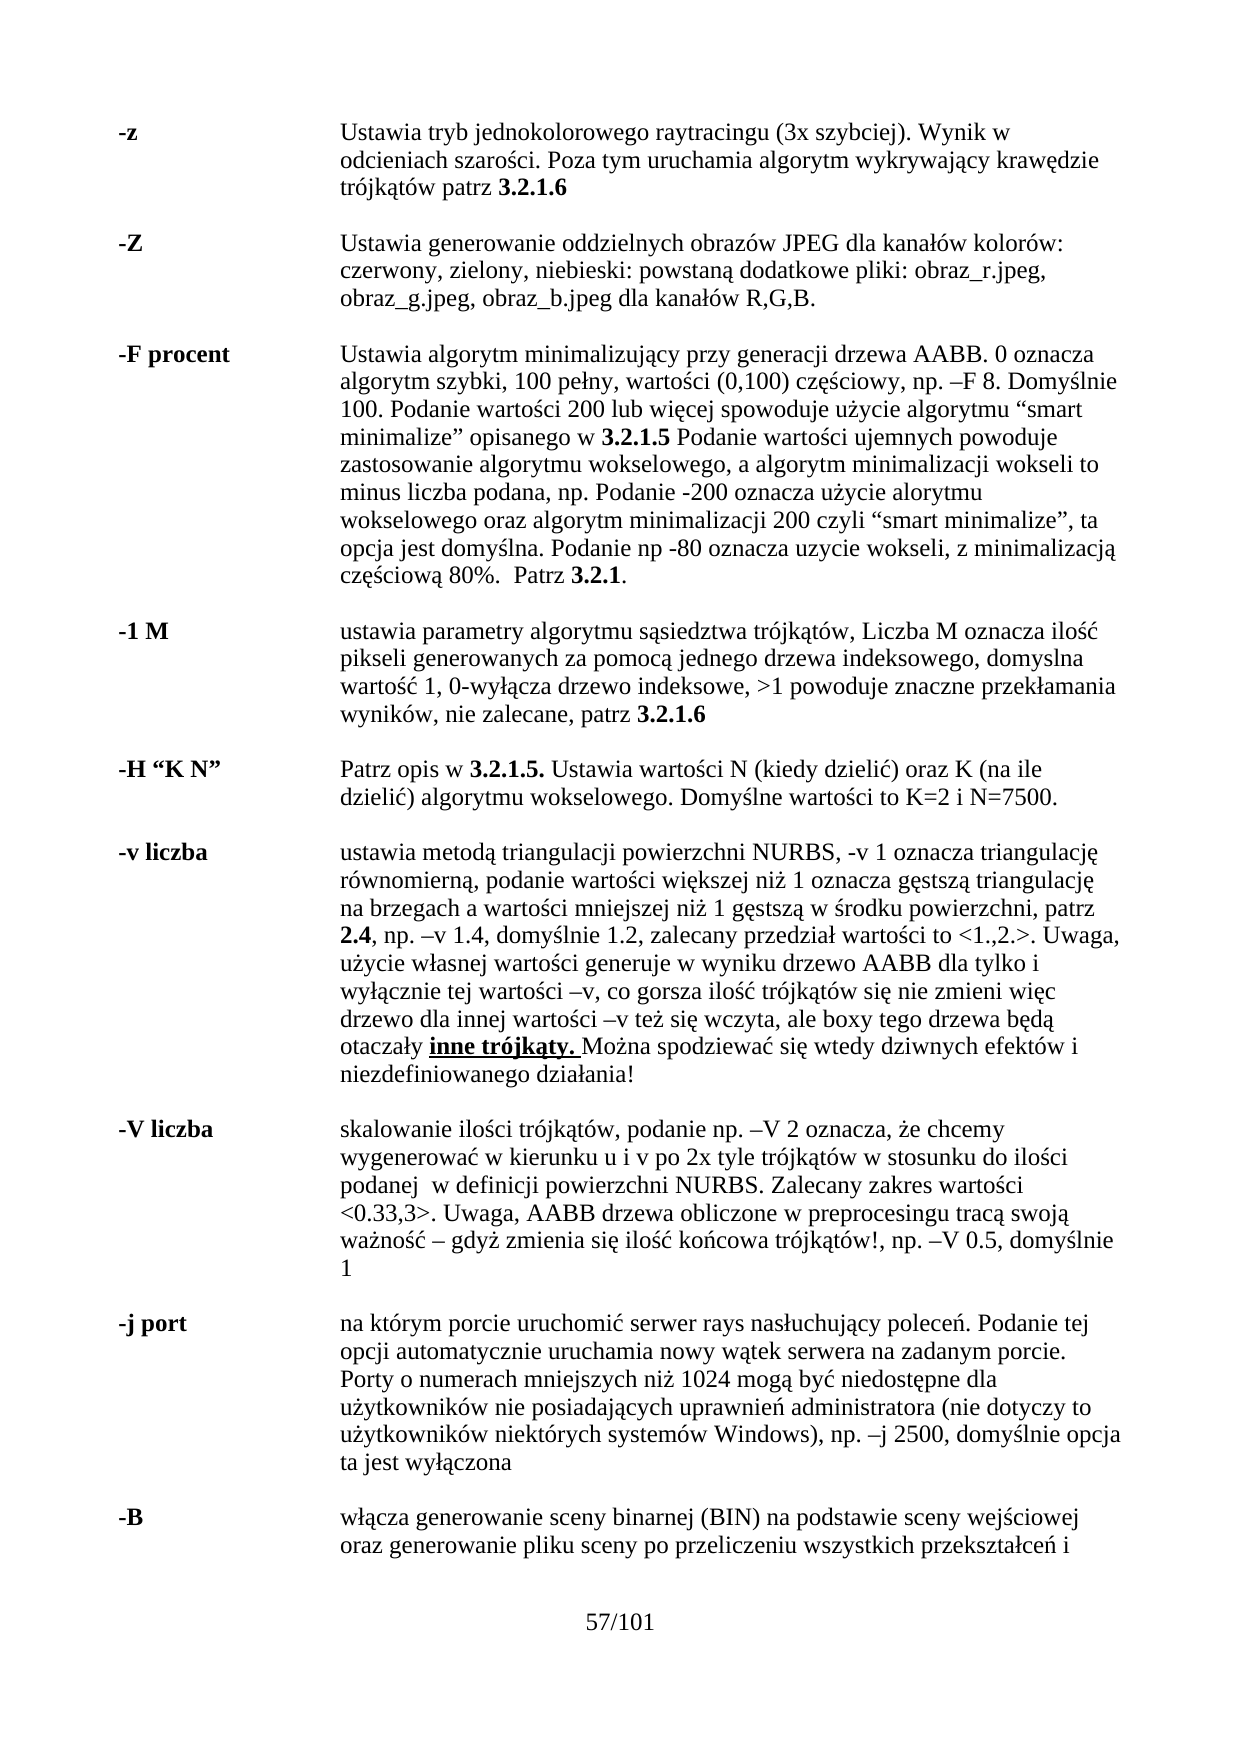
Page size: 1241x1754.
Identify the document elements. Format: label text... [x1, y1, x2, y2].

text -v liczba ustawia metodą triangulacji powierzchni NURBS, -v 1 oznacza triangulację równomierną, podanie wartości większej niż 1 oznacza gęstszą triangulację na brzegach a wartości mniejszej niż 1 gęstszą w środku powierzchni, patrz 2.4, np. –v 1.4, domyślnie 1.2, zalecany przedział wartości to <1.,2.>. Uwaga, użycie własnej wartości generuje w wyniku drzewo AABB dla tylko i wyłącznie tej wartości –v, co gorsza ilość trójkątów się nie zmieni więc drzewo dla innej wartości –v też się wczyta, ale boxy tego drzewa będą otaczały inne trójkąty. Można spodziewać się wtedy dziwnych efektów i niezdefiniowanego działania! [118, 838, 1122, 1088]
text -F procent Ustawia algorytm minimalizujący przy generacji drzewa AABB. 0 oznacza algorytm szybki, 100 pełny, wartości (0,100) częściowy, np. –F 8. Domyślnie 100. Podanie wartości 200 lub więcej spowoduje użycie algorytmu “smart minimalize” opisanego w 3.2.1.5 Podanie wartości ujemnych powoduje zastosowanie algorytmu wokselowego, a algorytm minimalizacji wokseli to minus liczba podana, np. Podanie -200 oznacza użycie alorytmu wokselowego oraz algorytm minimalizacji 200 czyli “smart minimalize”, ta opcja jest domyślna. Podanie np -80 oznacza uzycie wokseli, z minimalizacją częściową 80%. Patrz 3.2.1. [118, 340, 1122, 589]
text -V liczba skalowanie ilości trójkątów, podanie np. –V 2 oznacza, że chcemy wygenerować w kierunku u i v po 2x tyle trójkątów w stosunku do ilości podanej w definicji powierzchni NURBS. Zalecany zakres wartości <0.33,3>. Uwaga, AABB drzewa obliczone w preprocesingu tracą swoją ważność – gdyż zmienia się ilość końcowa trójkątów!, np. –V 0.5, domyślnie 1 [118, 1116, 1122, 1282]
text -H “K N” Patrz opis w 3.2.1.5. Ustawia wartości N (kiedy dzielić) oraz K (na ile dzielić) algorytmu wokselowego. Domyślne wartości to K=2 i N=7500. [118, 755, 1122, 811]
text -Z Ustawia generowanie oddzielnych obrazów JPEG dla kanałów kolorów: czerwony, zielony, niebieski: powstaną dodatkowe pliki: obraz_r.jpeg, obraz_g.jpeg, obraz_b.jpeg dla kanałów R,G,B. [118, 229, 1122, 312]
text -z Ustawia tryb jednokolorowego raytracingu (3x szybciej). Wynik w odcieniach szarości. Poza tym uruchamia algorytm wykrywający krawędzie trójkątów patrz 3.2.1.6 [118, 118, 1122, 201]
text -1 M ustawia parametry algorytmu sąsiedztwa trójkątów, Liczba M oznacza ilość pikseli generowanych za pomocą jednego drzewa indeksowego, domyslna wartość 1, 0-wyłącza drzewo indeksowe, >1 powoduje znaczne przekłamania wyników, nie zalecane, patrz 3.2.1.6 [118, 617, 1122, 728]
text -B włącza generowanie sceny binarnej (BIN) na podstawie sceny wejściowej oraz generowanie pliku sceny po przeliczeniu wszystkich przekształceń i [118, 1503, 1122, 1559]
text -j port na którym porcie uruchomić serwer rays nasłuchujący poleceń. Podanie tej opcji automatycznie uruchamia nowy wątek serwera na zadanym porcie. Porty o numerach mniejszych niż 1024 mogą być niedostępne dla użytkowników nie posiadających uprawnień administratora (nie dotyczy to użytkowników niektórych systemów Windows), np. –j 2500, domyślnie opcja ta jest wyłączona [118, 1309, 1122, 1476]
